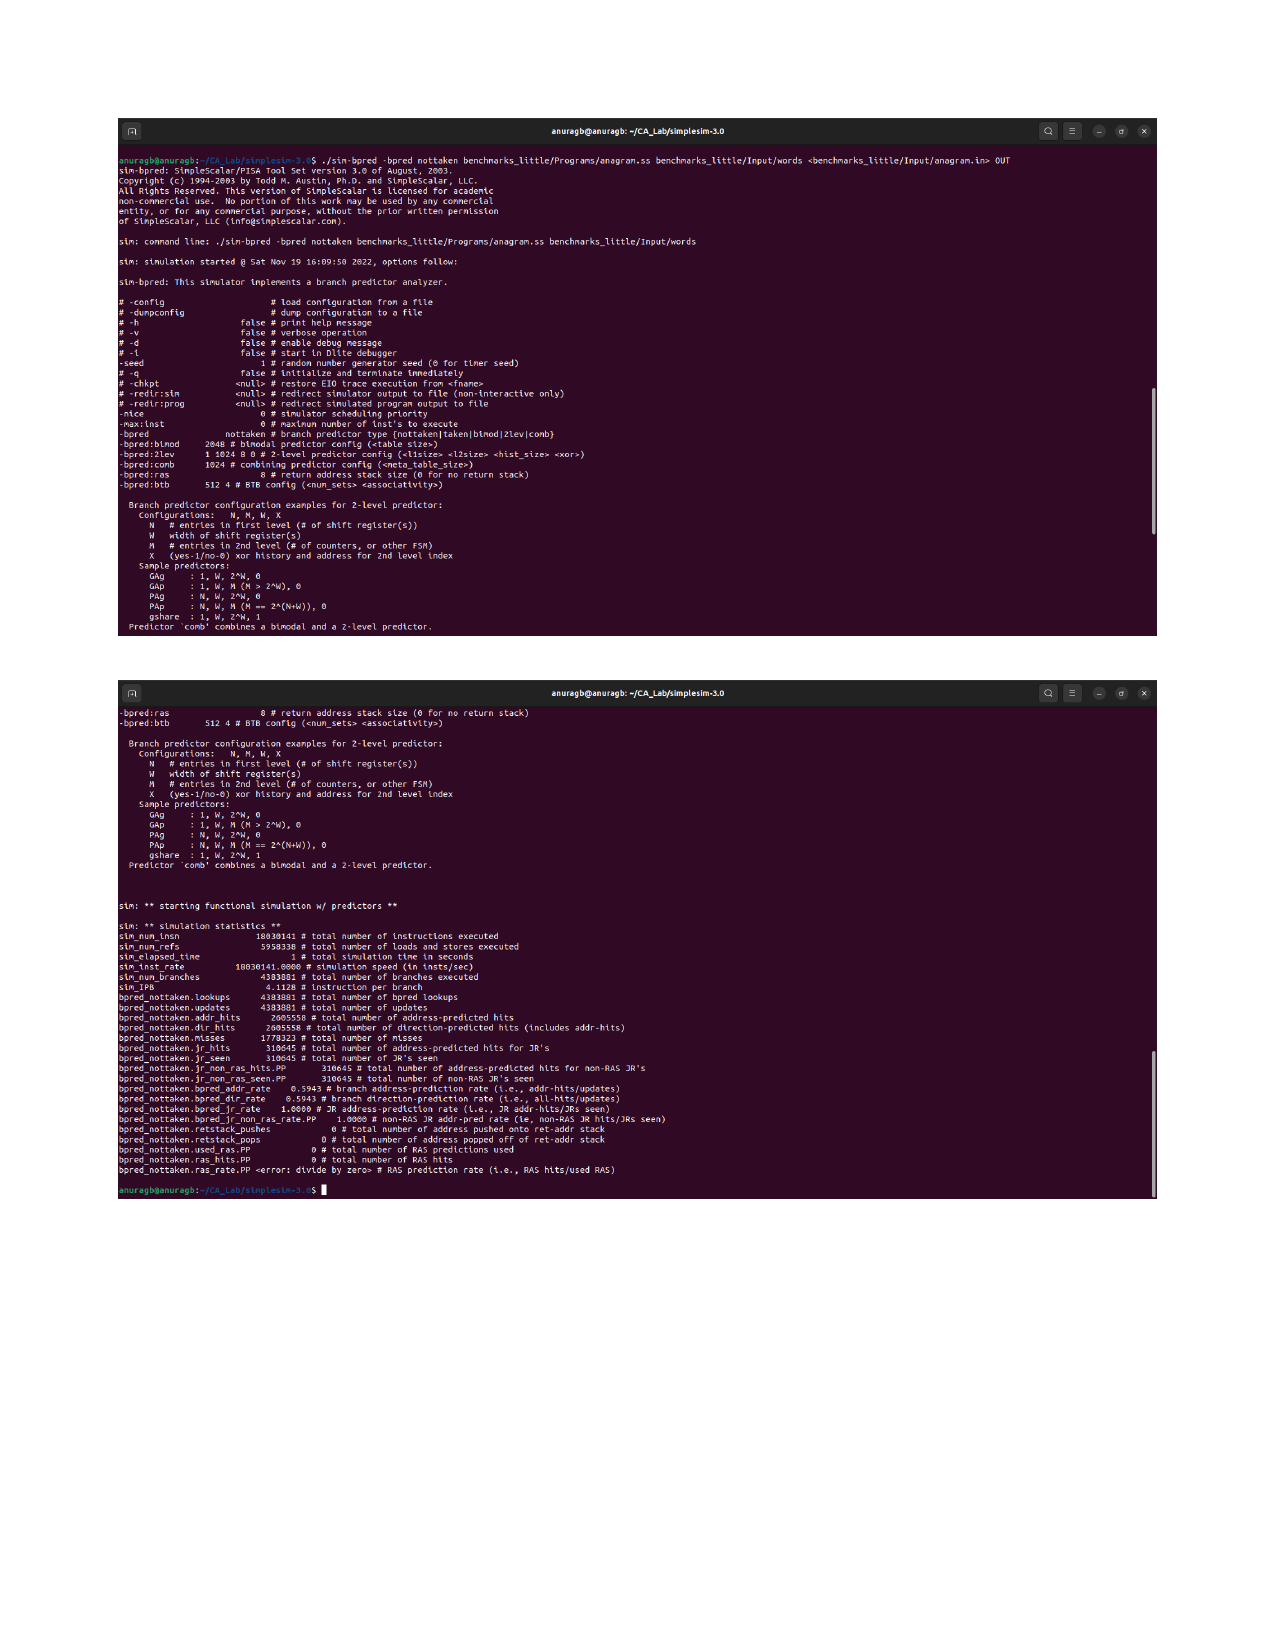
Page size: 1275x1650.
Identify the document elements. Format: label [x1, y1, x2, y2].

picture [118, 118, 1157, 636]
picture [118, 680, 1157, 1199]
